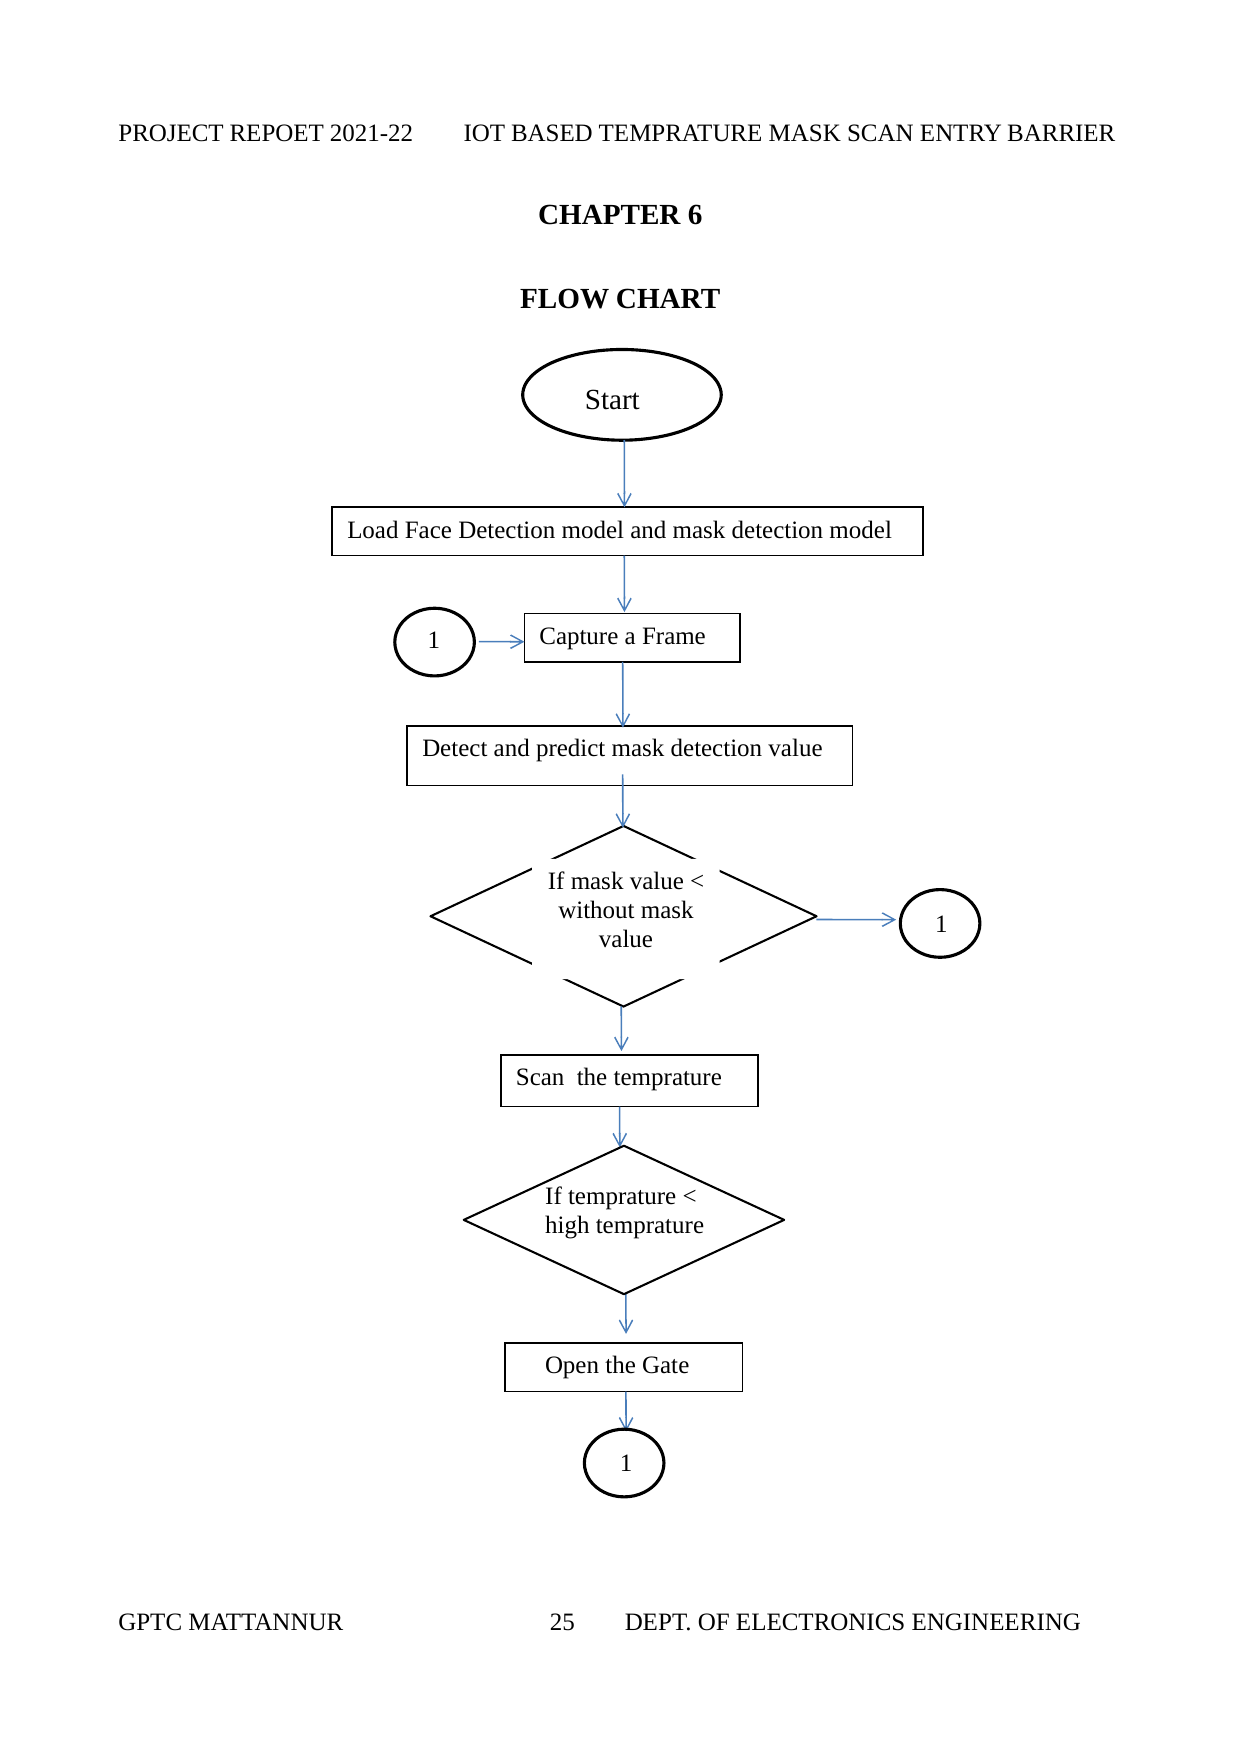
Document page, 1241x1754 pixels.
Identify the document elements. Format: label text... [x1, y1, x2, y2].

subtitle FLOW CHART [118, 281, 1122, 314]
subtitle CHAPTER 6 [118, 197, 1122, 231]
